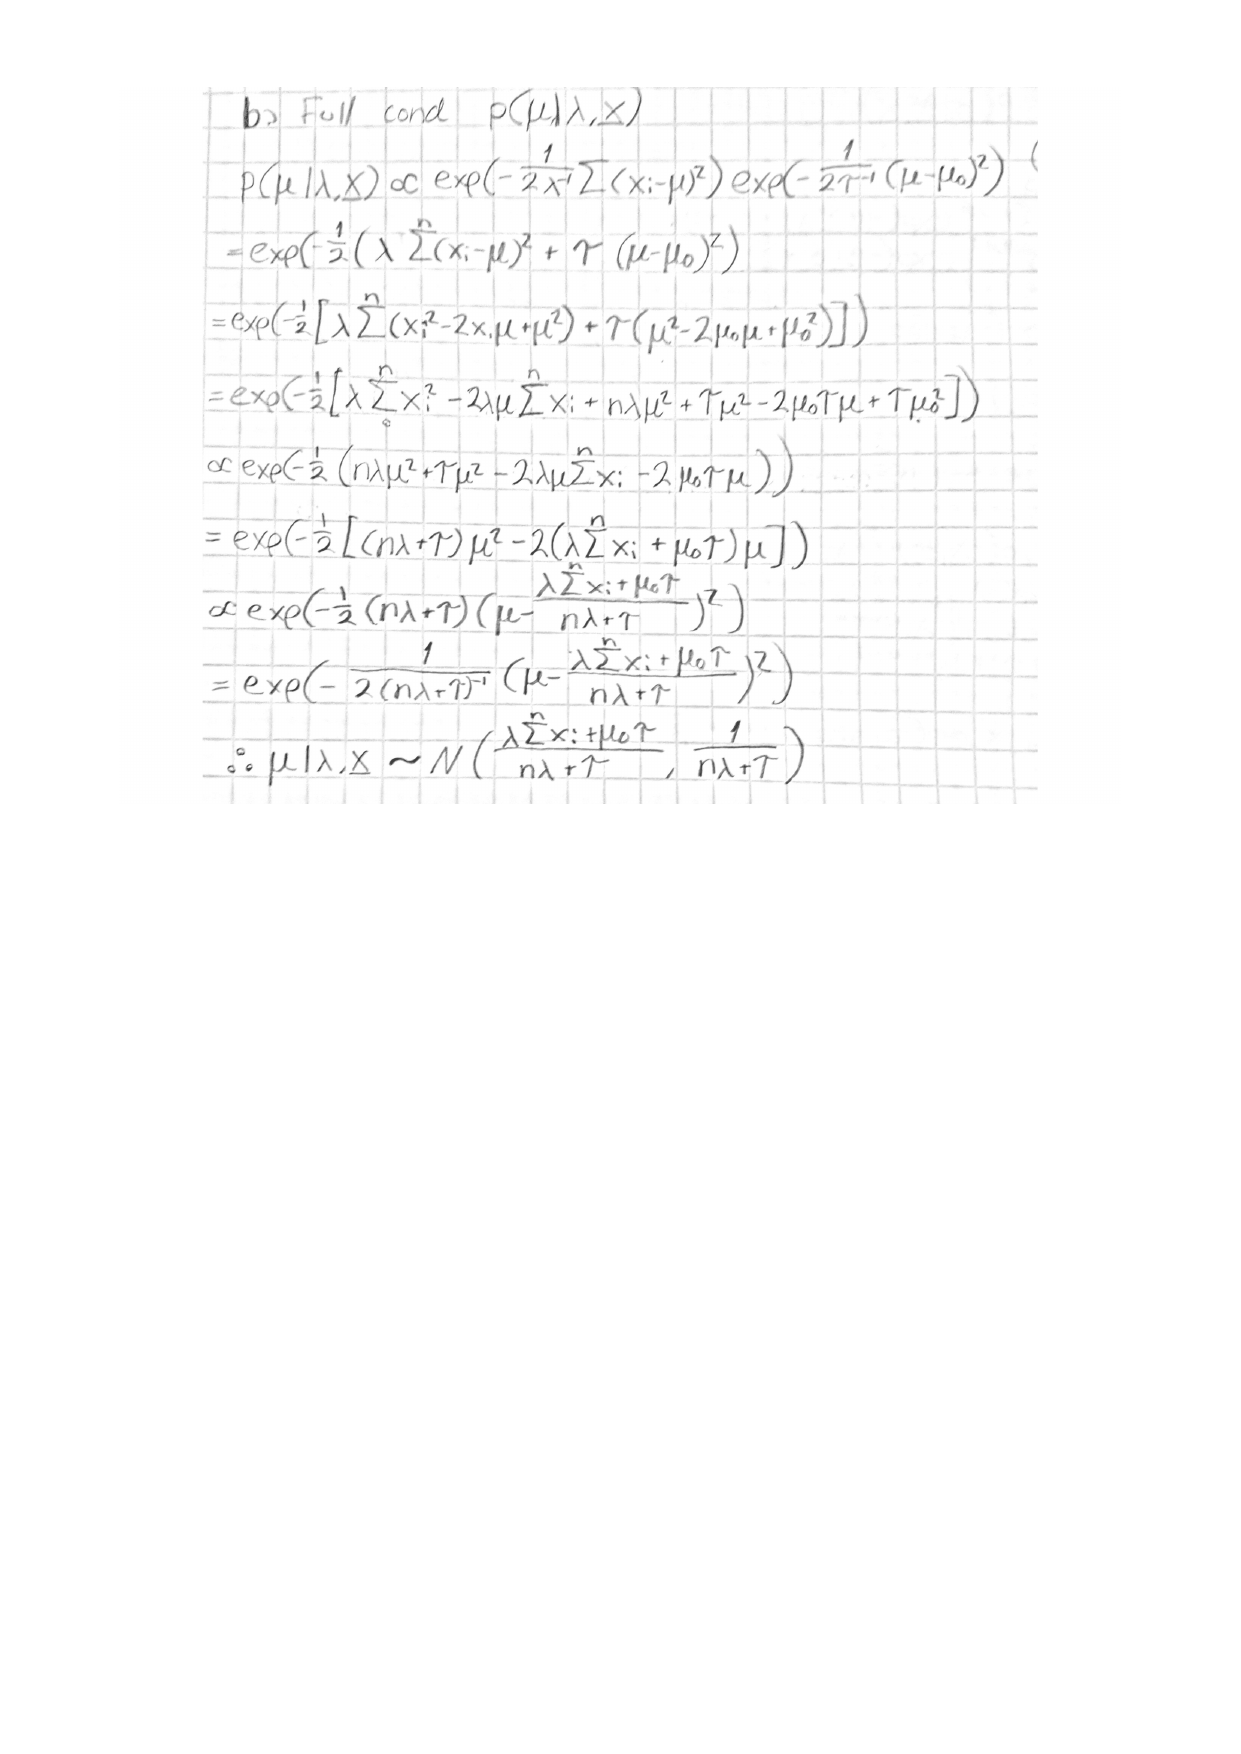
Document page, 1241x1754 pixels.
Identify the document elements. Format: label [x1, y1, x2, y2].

picture [118, 87, 1122, 804]
